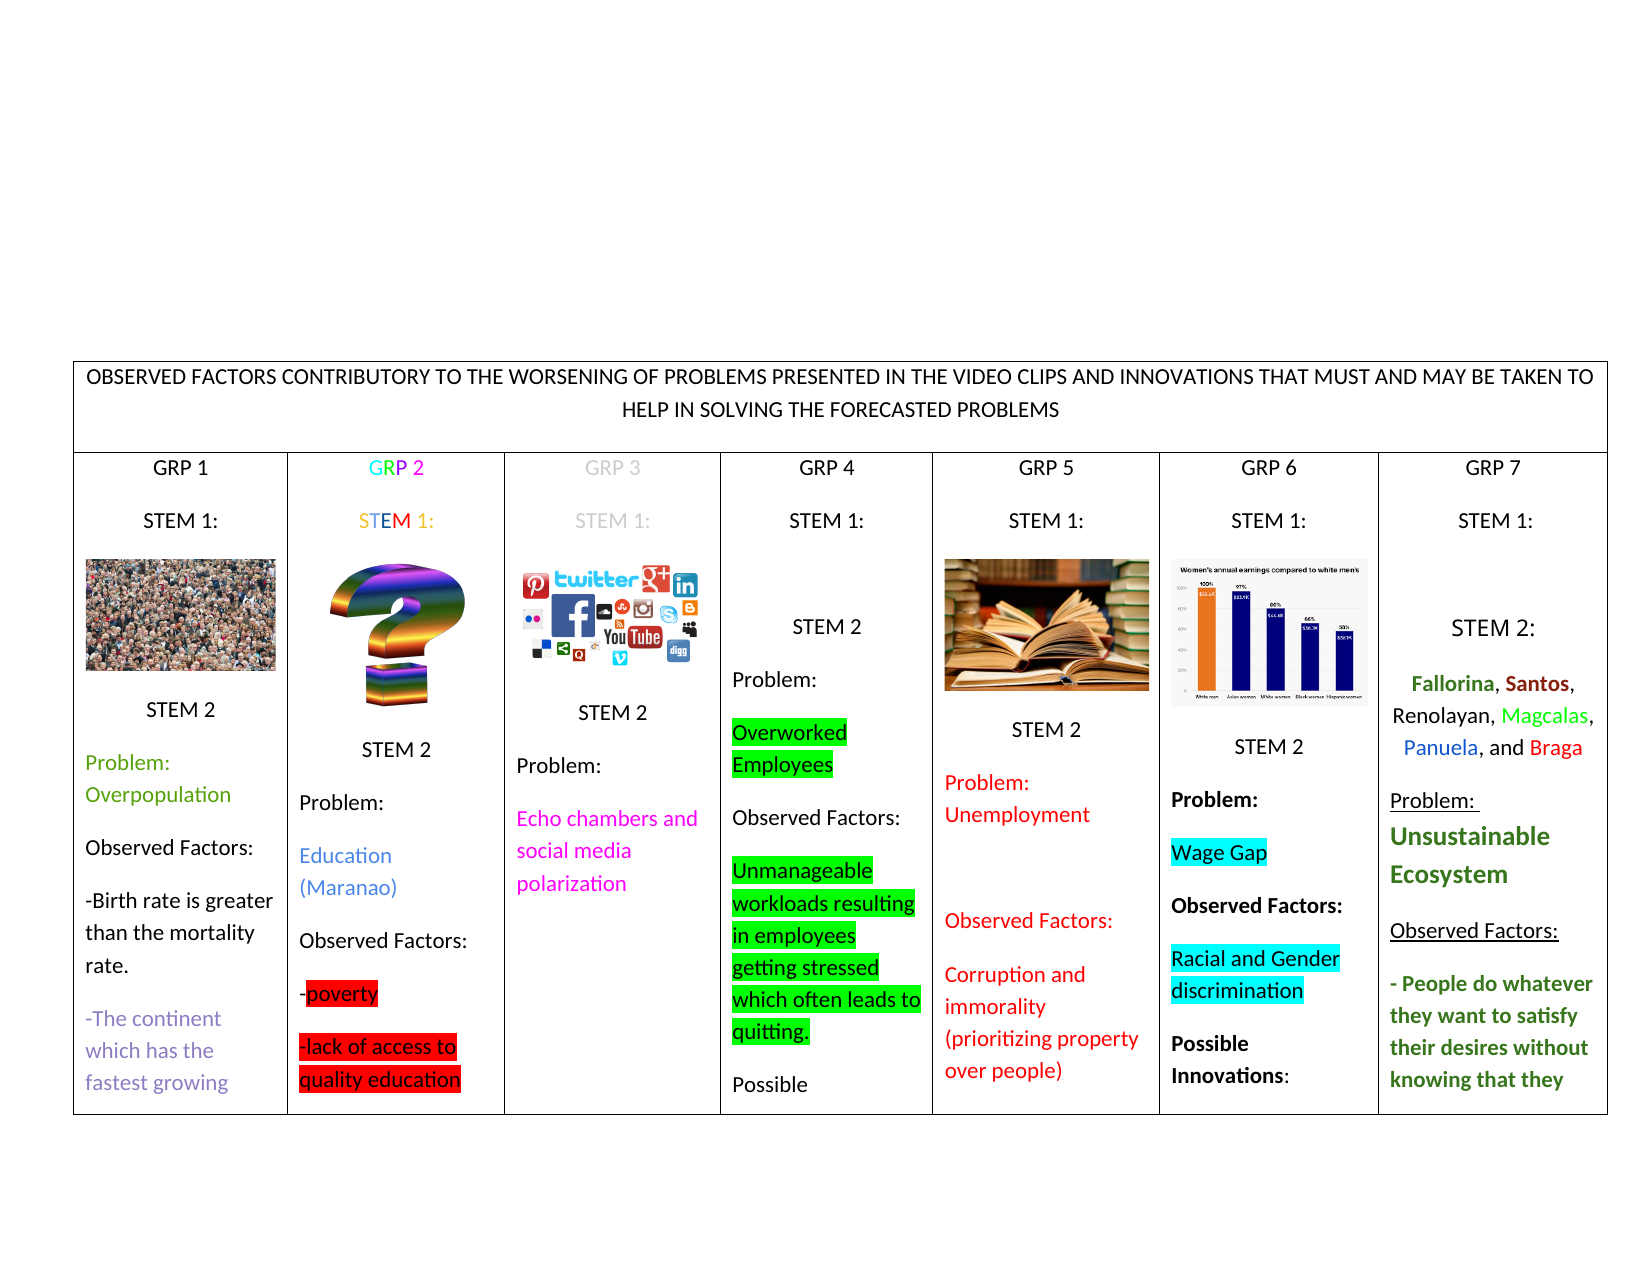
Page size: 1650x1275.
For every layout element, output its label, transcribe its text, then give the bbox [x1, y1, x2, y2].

picture [516, 559, 721, 674]
picture [299, 559, 495, 711]
table_cell GRP 3 STEM 1: STEM 2 Problem: Echo chambers and social media polarization [505, 453, 720, 1113]
picture [85, 559, 276, 671]
picture [1171, 559, 1368, 707]
table_cell GRP 7 STEM 1: STEM 2: Fallorina, Santos, Renolayan, Magcalas, Panuela, and Braga Problem: Unsustainable Ecosystem Observed Factors: - People do whatever they want to satisfy their desires without knowing that they [1379, 453, 1607, 1113]
table_cell GRP 1 STEM 1: STEM 2 Problem: Overpopulation Observed Factors: -Birth rate is greater than the mortality rate. -The continent which has the fastest growing [74, 453, 287, 1113]
table_cell GRP 6 STEM 1: STEM 2 Problem: Wage Gap Observed Factors: Racial and Gender discrimination Possible Innovations: [1160, 453, 1378, 1113]
table_cell GRP 5 STEM 1: STEM 2 Problem: Unemployment Observed Factors: Corruption and immorality (prioritizing property over people) [933, 453, 1159, 1113]
picture [944, 559, 1150, 691]
table_header OBSERVED FACTORS CONTRIBUTORY TO THE WORSENING OF PROBLEMS PRESENTED IN THE VIDEO CLIPS AND INNOVATIONS THAT MUST AND MAY BE TAKEN TO HELP IN SOLVING THE FORECASTED PROBLEMS [74, 362, 1607, 452]
table_cell GRP 2 STEM 1: STEM 2 Problem: Education (Maranao) Observed Factors: -poverty -lack of access to quality education [288, 453, 504, 1113]
table_cell GRP 4 STEM 1: STEM 2 Problem: Overworked Employees Observed Factors: Unmanageable workloads resulting in employees getting stressed which often leads to quitting. Possible [721, 453, 932, 1113]
